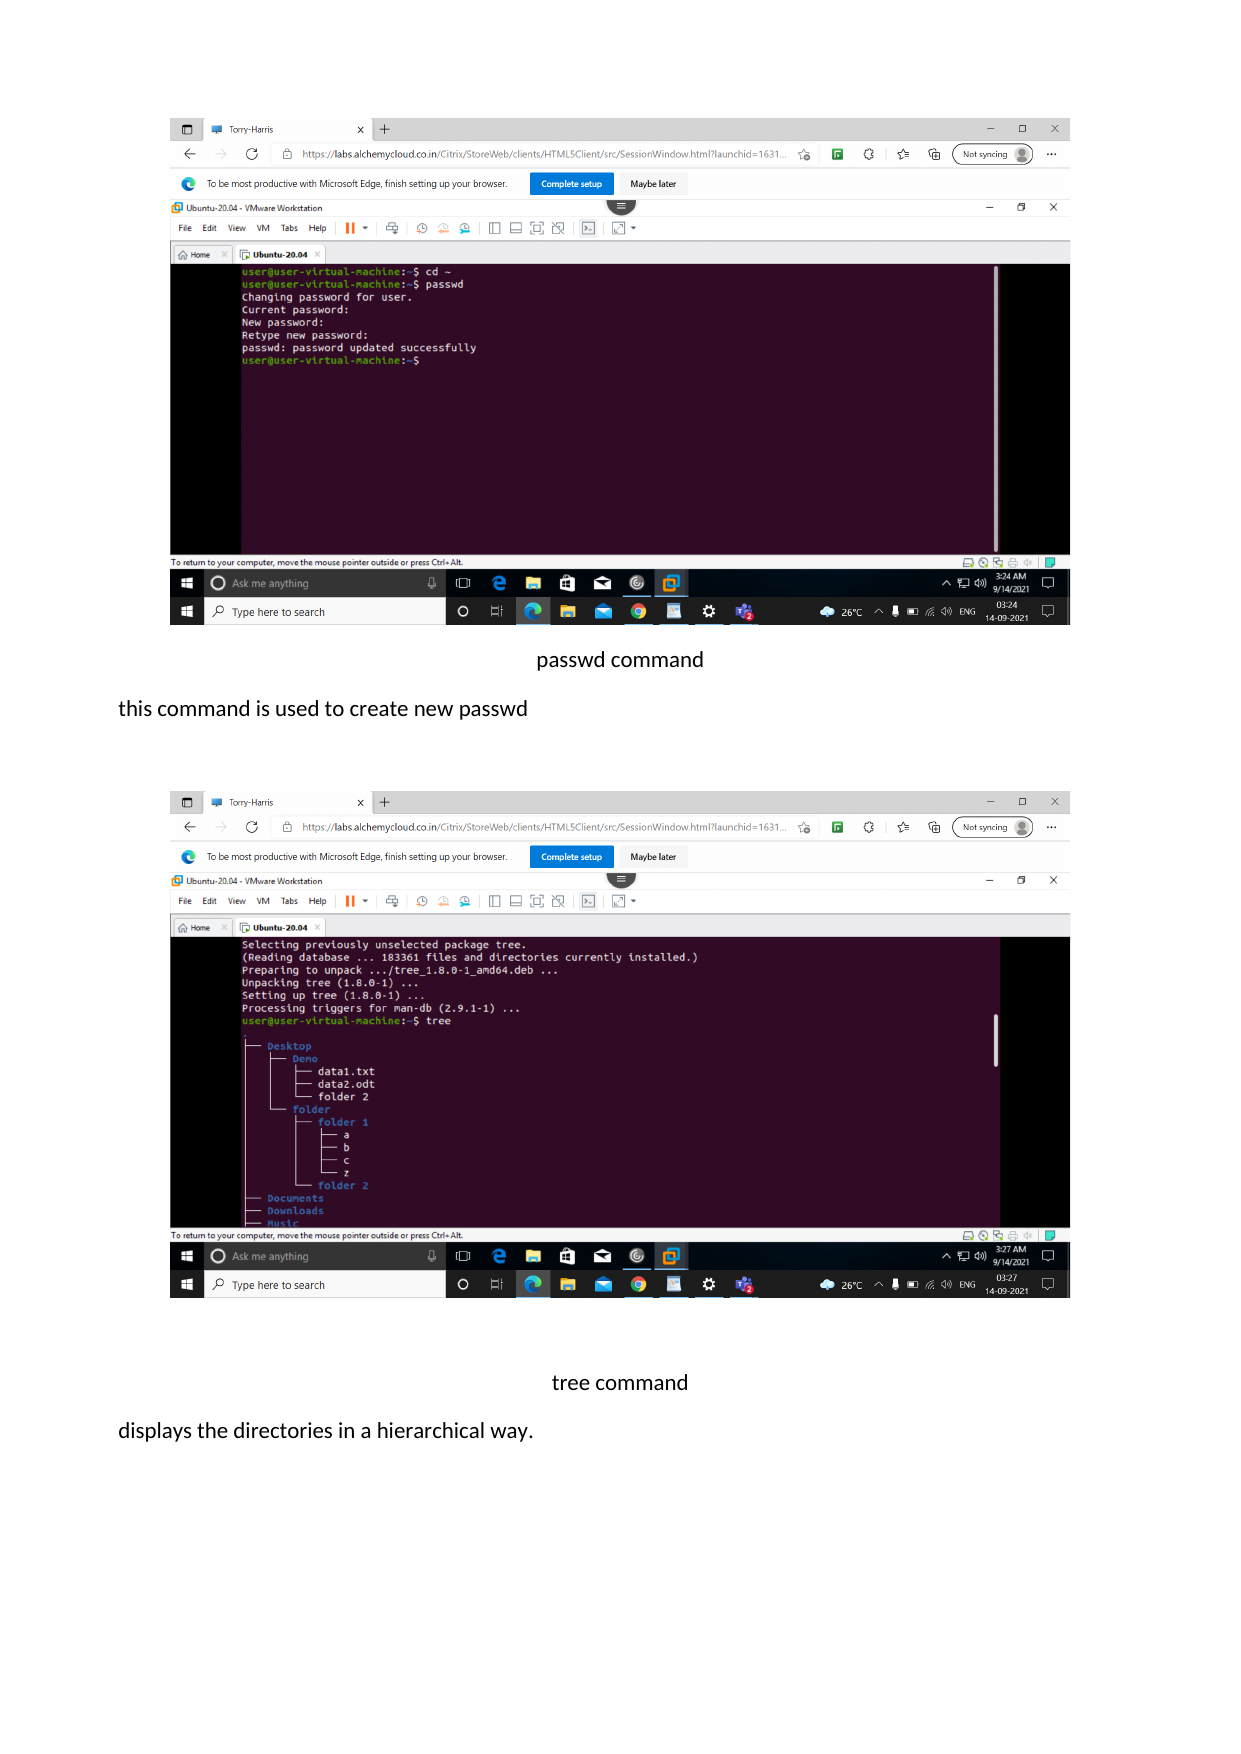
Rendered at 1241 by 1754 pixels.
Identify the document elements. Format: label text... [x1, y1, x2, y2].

text displays the directories in a hierarchical way. [118, 1417, 1122, 1444]
text tree command [118, 1368, 1122, 1396]
text this command is used to create new passwd [118, 694, 1122, 722]
text passwd command [118, 645, 1122, 673]
